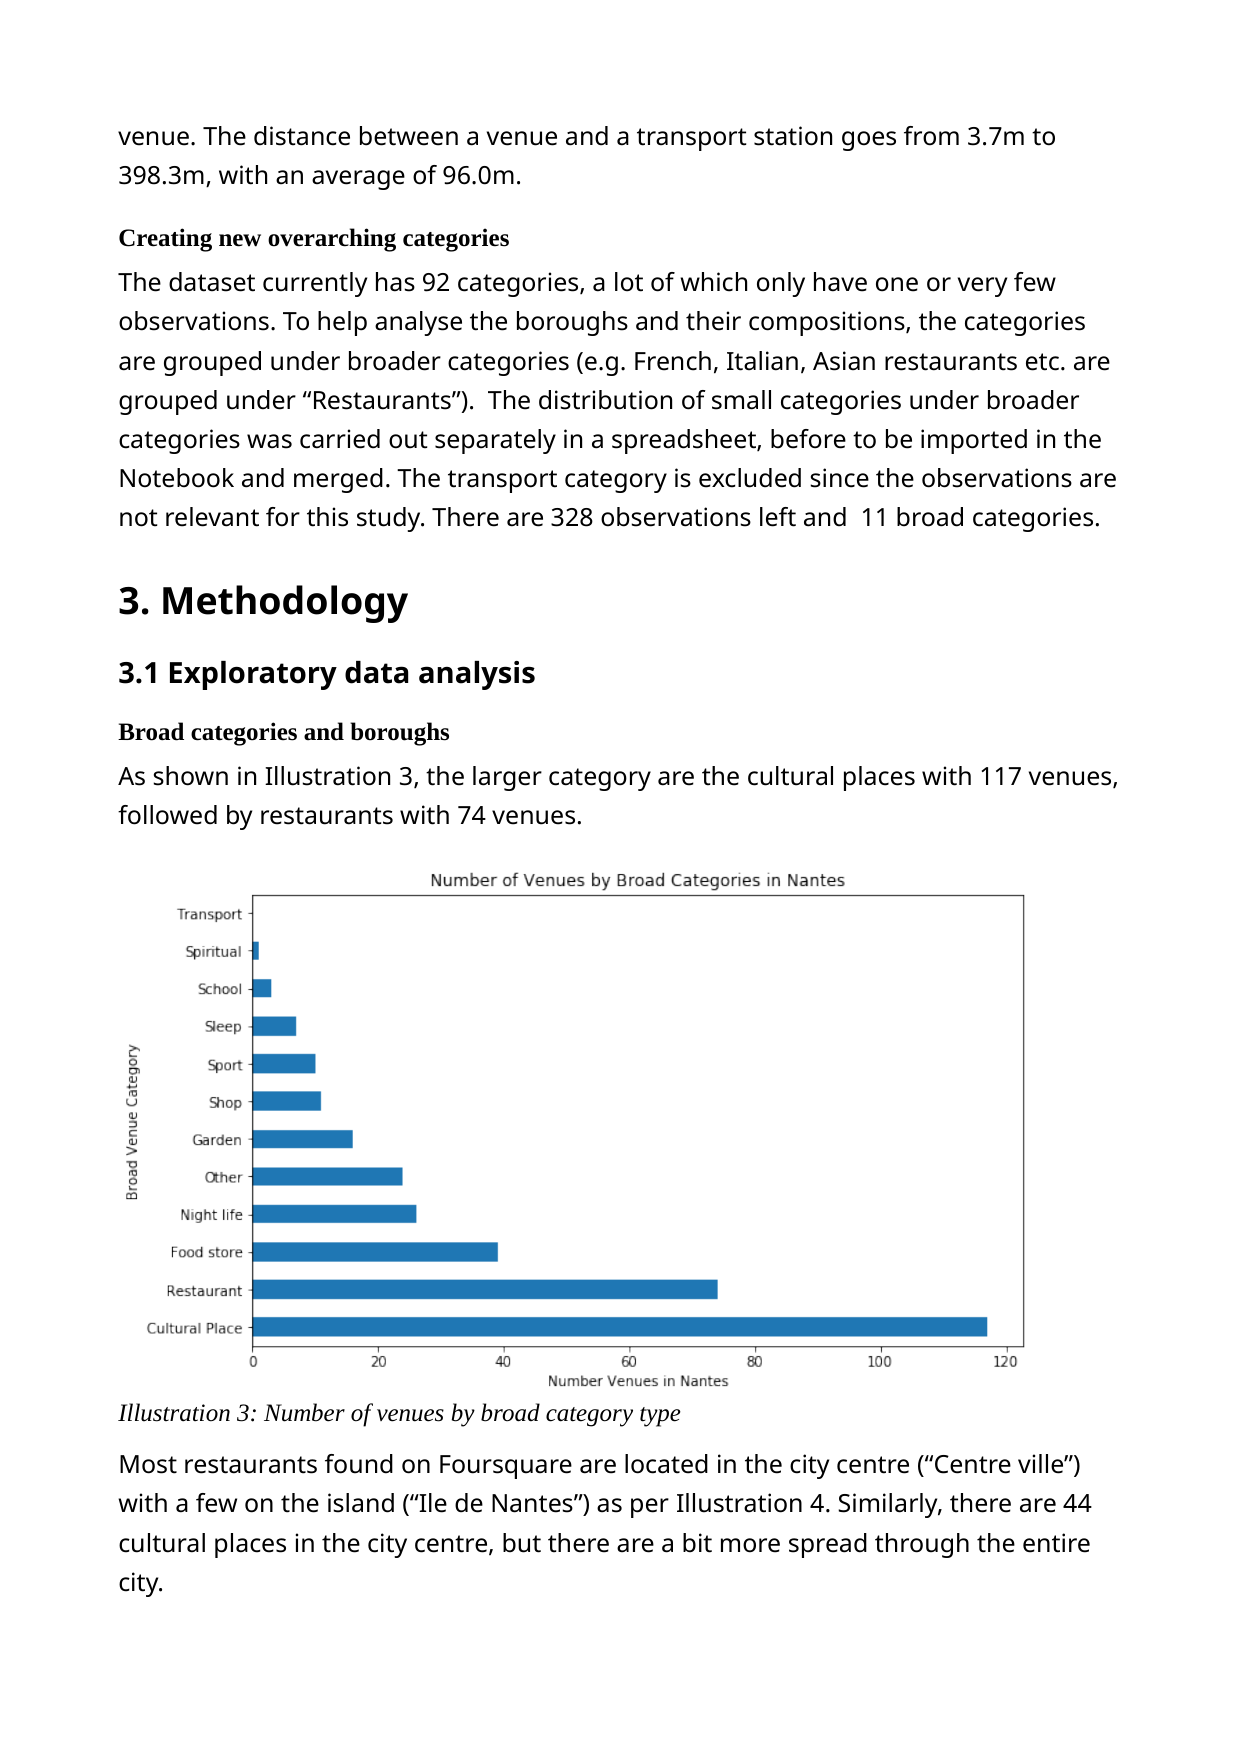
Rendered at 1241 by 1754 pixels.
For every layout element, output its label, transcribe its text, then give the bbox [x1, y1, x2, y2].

text Most restaurants found on Foursquare are located in the city centre (“Centre ville”) with a few on the island (“Ile de Nantes”) as per Illustration 4. Similarly, there are 44 cultural places in the city centre, but there are a bit more spread through the entire city. [118, 1447, 1122, 1598]
subtitle Creating new overarching categories [118, 223, 1122, 252]
text As shown in Illustration 3, the larger category are the cultural places with 117 venues, followed by restaurants with 74 venues. [118, 758, 1122, 832]
subtitle 3.1 Exploratory data analysis [118, 652, 1122, 692]
text The dataset currently has 92 categories, a lot of which only have one or very few observations. To help analyse the boroughs and their compositions, the categories are grouped under broader categories (e.g. French, Italian, Asian restaurants etc. are grouped under “Restaurants”). The distribution of small categories under broader categories was carried out separately in a spreadsheet, before to be imported in the Notebook and merged. The transport category is excluded since the observations are not relevant for this study. There are 328 observations left and 11 broad categories. [118, 265, 1122, 534]
text Illustration 3: Number of venues by broad category type [118, 1399, 1033, 1427]
text venue. The distance between a venue and a transport station goes from 3.7m to 398.3m, with an average of 96.0m. [118, 118, 1122, 191]
subtitle Broad categories and boroughs [118, 717, 1122, 746]
subtitle 3. Methodology [118, 574, 1122, 625]
picture [118, 863, 1033, 1399]
